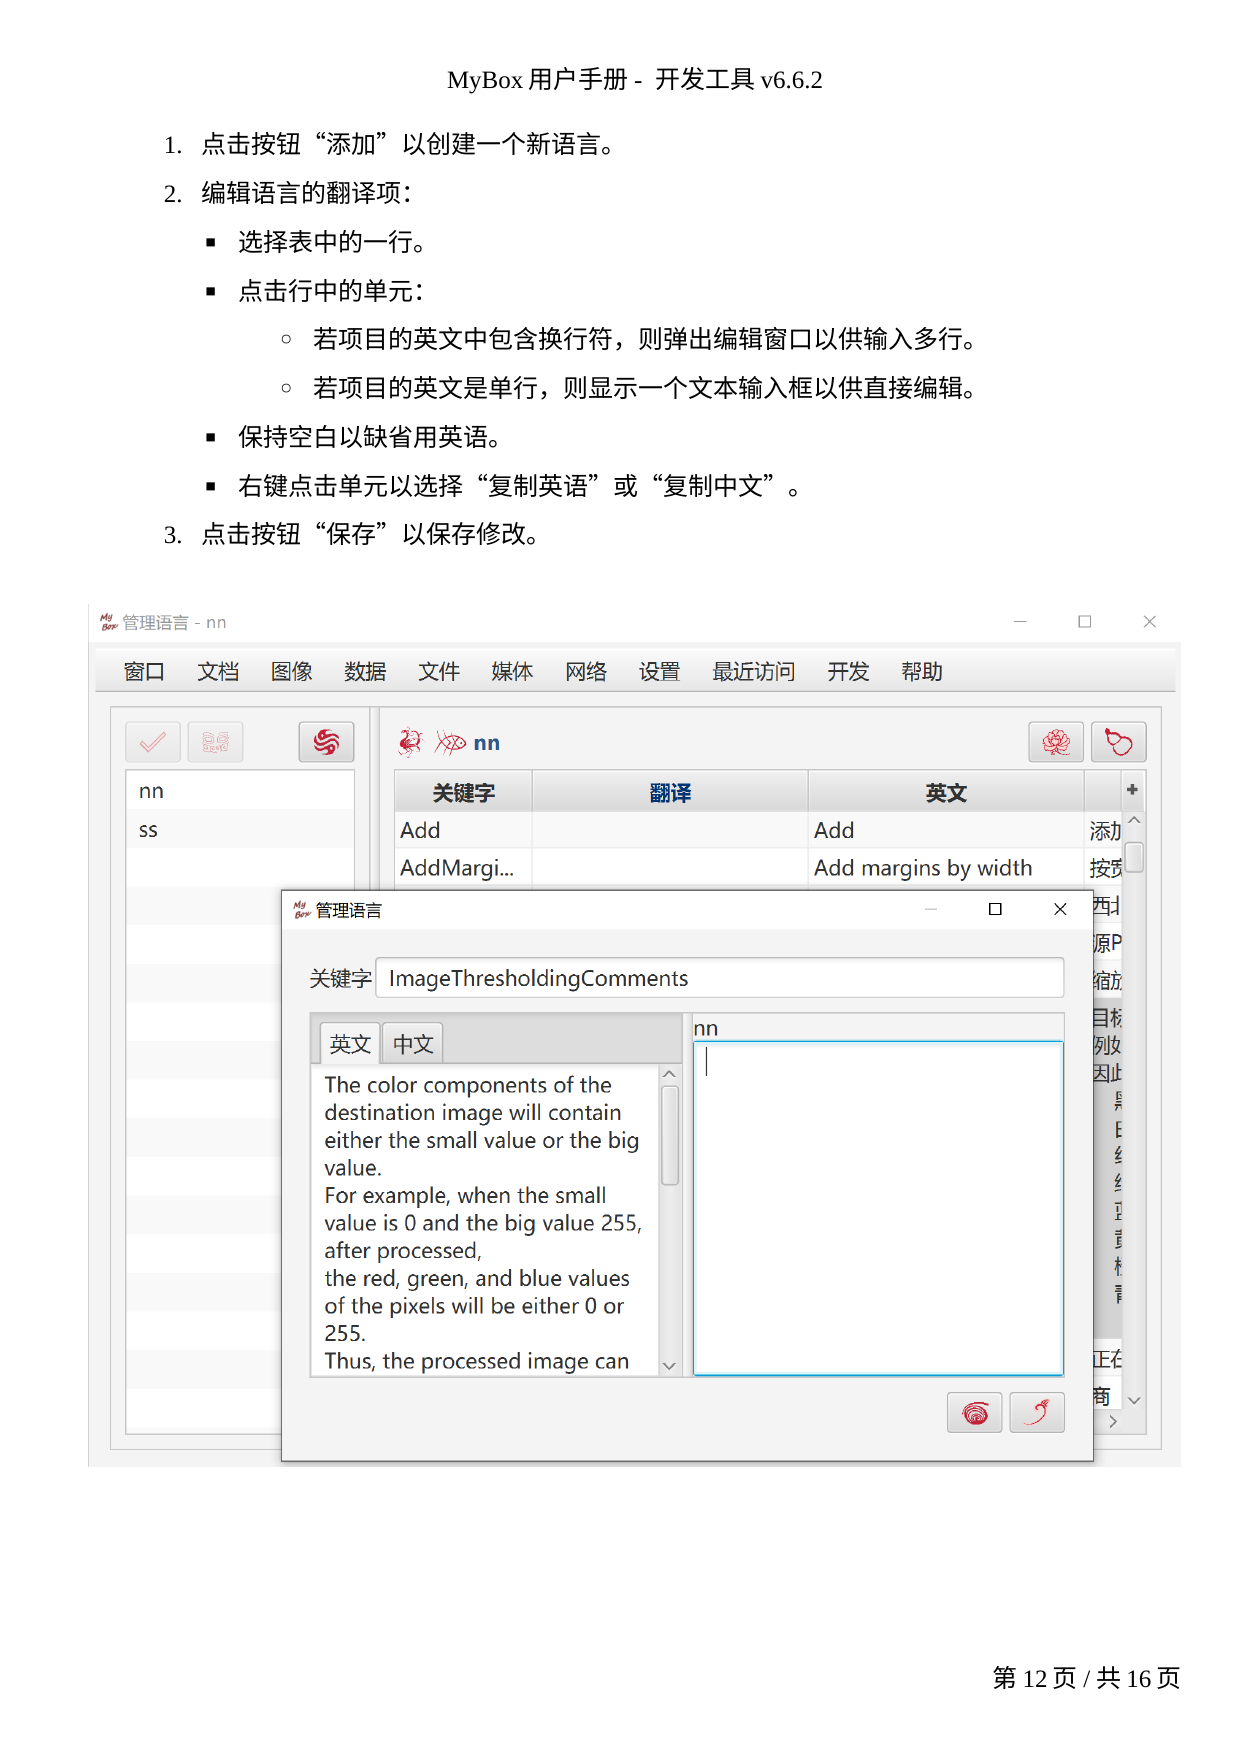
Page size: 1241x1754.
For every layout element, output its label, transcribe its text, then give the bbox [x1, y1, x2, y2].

list 点击按钮“添加”以创建一个新语言。 [163, 125, 1181, 161]
list 点击行中的单元： [201, 271, 1181, 307]
list 编辑语言的翻译项： [163, 173, 1181, 210]
list 选择表中的一行。 [201, 222, 1181, 258]
list 右键点击单元以选择“复制英语”或“复制中文”。 [201, 466, 1181, 502]
list 若项目的英文中包含换行符，则弹出编辑窗口以供输入多行。 [276, 320, 1181, 356]
list 若项目的英文是单行，则显示一个文本输入框以供直接编辑。 [276, 368, 1181, 405]
list 保持空白以缺省用英语。 [201, 417, 1181, 453]
picture [88, 604, 1182, 1467]
list 点击按钮“保存”以保存修改。 [163, 515, 1181, 551]
